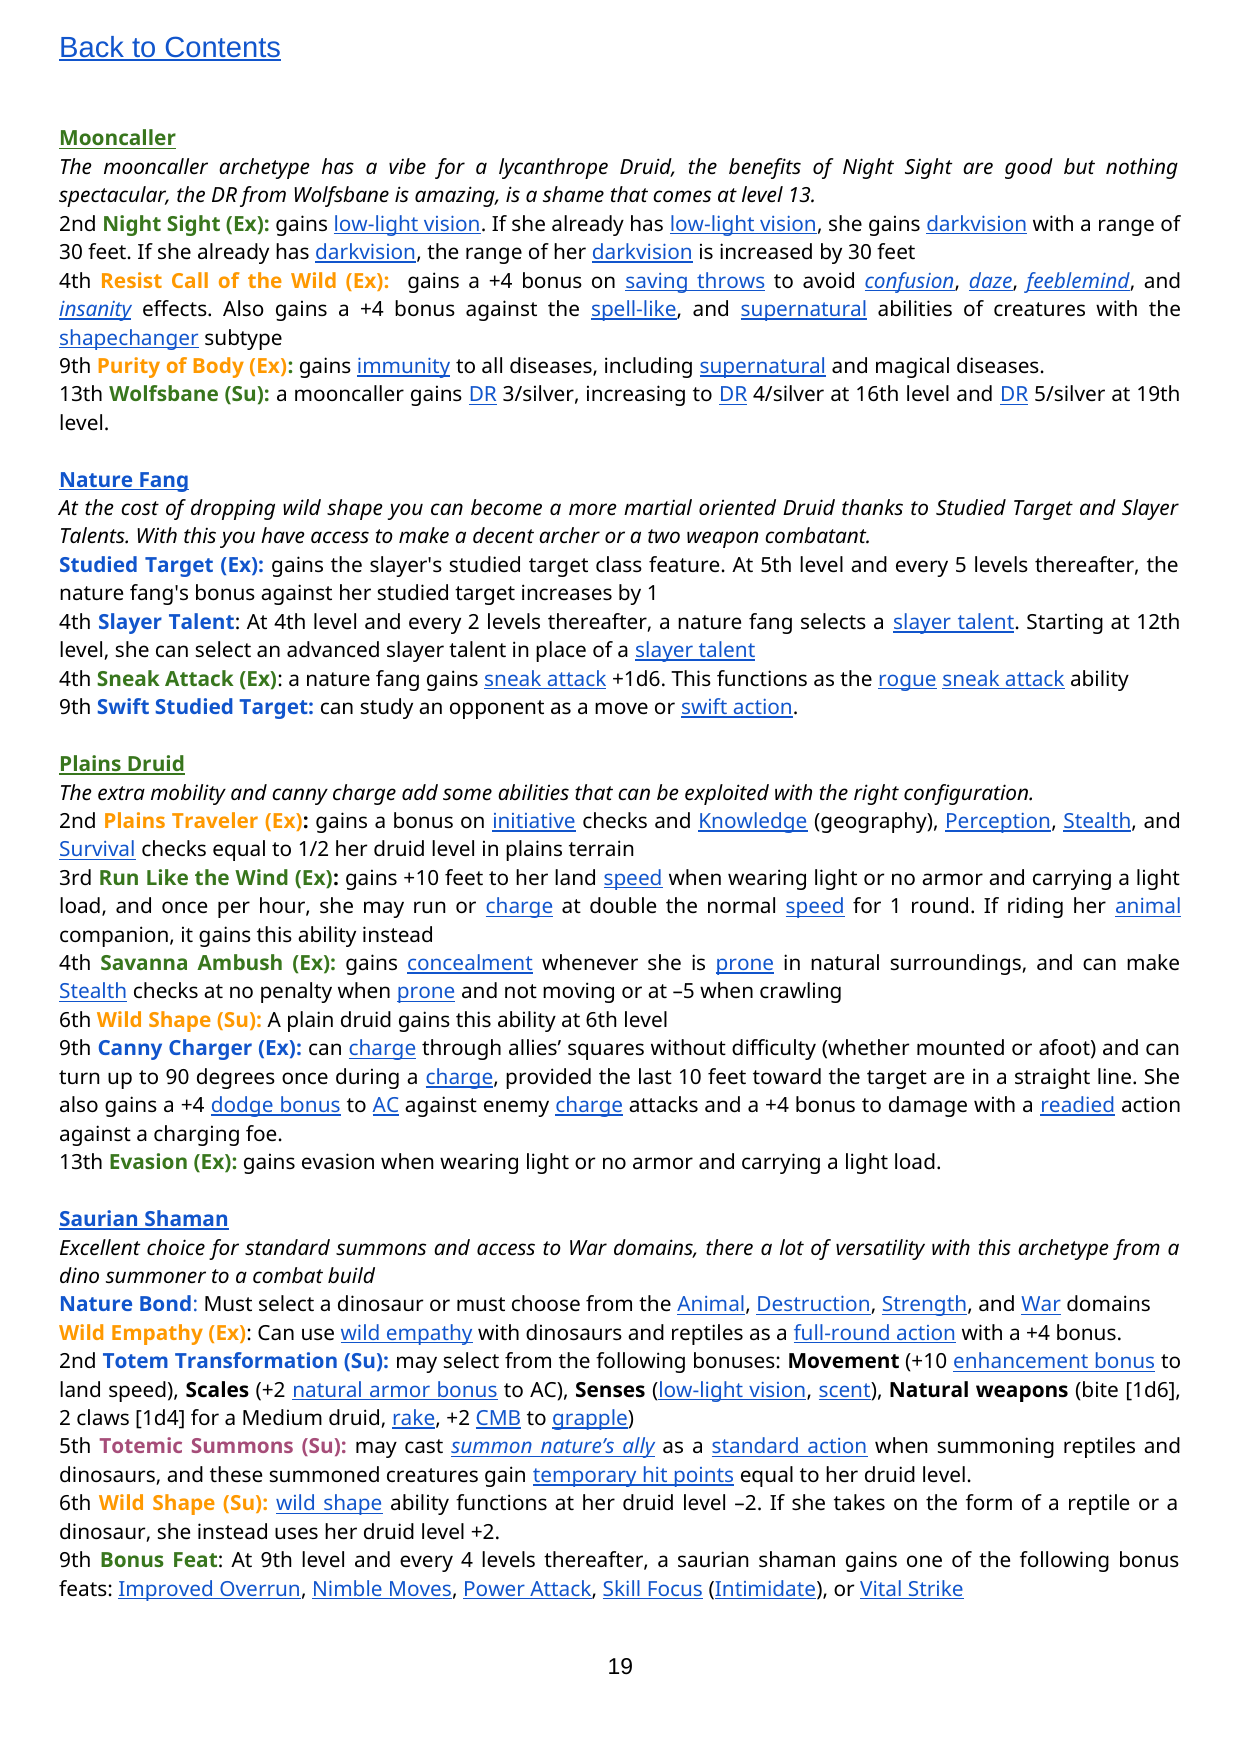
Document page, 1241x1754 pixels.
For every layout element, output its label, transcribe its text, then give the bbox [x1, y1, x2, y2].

text 5th Totemic Summons (Su): may cast summon nature’s ally as a standard action when summoning reptiles and dinosaurs, and these summoned creatures gain temporary hit points equal to her druid level. [59, 1432, 1181, 1488]
text Nature Bond: Must select a dinosaur or must choose from the Animal, Destruction, Strength, and War domains [59, 1289, 1181, 1318]
text 9th Purity of Body (Ex): gains immunity to all diseases, including supernatural and magical diseases. [59, 351, 1181, 379]
text 4th Sneak Attack (Ex): a nature fang gains sneak attack +1d6. This functions as the rogue sneak attack ability [59, 664, 1181, 692]
text 9th Canny Charger (Ex): can charge through allies’ squares without difficulty (whether mounted or afoot) and can turn up to 90 degrees once during a charge, provided the last 10 feet toward the target are in a straight line. She also gains a +4 dodge bonus to AC against enemy charge attacks and a +4 bonus to damage with a readied action against a charging foe. [59, 1033, 1181, 1147]
text The extra mobility and canny charge add some abilities that can be exploited with the right configuration. [59, 778, 1181, 806]
text Nature Fang [59, 465, 1181, 493]
text 2nd Plains Traveler (Ex): gains a bonus on initiative checks and Knowledge (geography), Perception, Stealth, and Survival checks equal to 1/2 her druid level in plains terrain [59, 806, 1181, 863]
text The mooncaller archetype has a vibe for a lycanthrope Druid, the benefits of Night Sight are good but nothing spectacular, the DR from Wolfsbane is amazing, is a shame that comes at level 13. [59, 152, 1181, 209]
text 6th Wild Shape (Su): A plain druid gains this ability at 6th level [59, 1005, 1181, 1033]
text 4th Savanna Ambush (Ex): gains concealment whenever she is prone in natural surroundings, and can make Stealth checks at no penalty when prone and not moving or at –5 when crawling [59, 948, 1181, 1005]
text Plains Druid [59, 749, 1181, 778]
text Mooncaller [59, 123, 1181, 152]
text 4th Resist Call of the Wild (Ex): gains a +4 bonus on saving throws to avoid confusion, daze, feeblemind, and insanity effects. Also gains a +4 bonus against the spell-like, and supernatural abilities of creatures with the shapechanger subtype [59, 266, 1181, 351]
text 9th Swift Studied Target: can study an opponent as a move or swift action. [59, 692, 1181, 721]
text Excellent choice for standard summons and access to War domains, there a lot of versatility with this archetype from a dino summoner to a combat build [59, 1233, 1181, 1289]
text Wild Empathy (Ex): Can use wild empathy with dinosaurs and reptiles as a full-round action with a +4 bonus. [59, 1318, 1181, 1346]
text Studied Target (Ex): gains the slayer's studied target class feature. At 5th level and every 5 levels thereafter, the nature fang's bonus against her studied target increases by 1 [59, 550, 1181, 607]
text 9th Bonus Feat: At 9th level and every 4 levels thereafter, a saurian shaman gains one of the following bonus feats: Improved Overrun, Nimble Moves, Power Attack, Skill Focus (Intimidate), or Vital Strike [59, 1545, 1181, 1602]
text 6th Wild Shape (Su): wild shape ability functions at her druid level –2. If she takes on the form of a reptile or a dinosaur, she instead uses her druid level +2. [59, 1488, 1181, 1545]
text 2nd Totem Transformation (Su): may select from the following bonuses: Movement (+10 enhancement bonus to land speed), Scales (+2 natural armor bonus to AC), Senses (low-light vision, scent), Natural weapons (bite [1d6], 2 claws [1d4] for a Medium druid, rake, +2 CMB to grapple) [59, 1346, 1181, 1432]
text Saurian Shaman [59, 1204, 1181, 1233]
text At the cost of dropping wild shape you can become a more martial oriented Druid thanks to Studied Target and Slayer Talents. With this you have access to make a decent archer or a two weapon combatant. [59, 493, 1181, 550]
text 3rd Run Like the Wind (Ex): gains +10 feet to her land speed when wearing light or no armor and carrying a light load, and once per hour, she may run or charge at double the normal speed for 1 round. If riding her animal companion, it gains this ability instead [59, 863, 1181, 948]
text 4th Slayer Talent: At 4th level and every 2 levels thereafter, a nature fang selects a slayer talent. Starting at 12th level, she can select an advanced slayer talent in place of a slayer talent [59, 607, 1181, 664]
text 2nd Night Sight (Ex): gains low-light vision. If she already has low-light vision, she gains darkvision with a range of 30 feet. If she already has darkvision, the range of her darkvision is increased by 30 feet [59, 209, 1181, 266]
text 13th Evasion (Ex): gains evasion when wearing light or no armor and carrying a light load. [59, 1147, 1181, 1176]
text 13th Wolfsbane (Su): a mooncaller gains DR 3/silver, increasing to DR 4/silver at 16th level and DR 5/silver at 19th level. [59, 379, 1181, 436]
